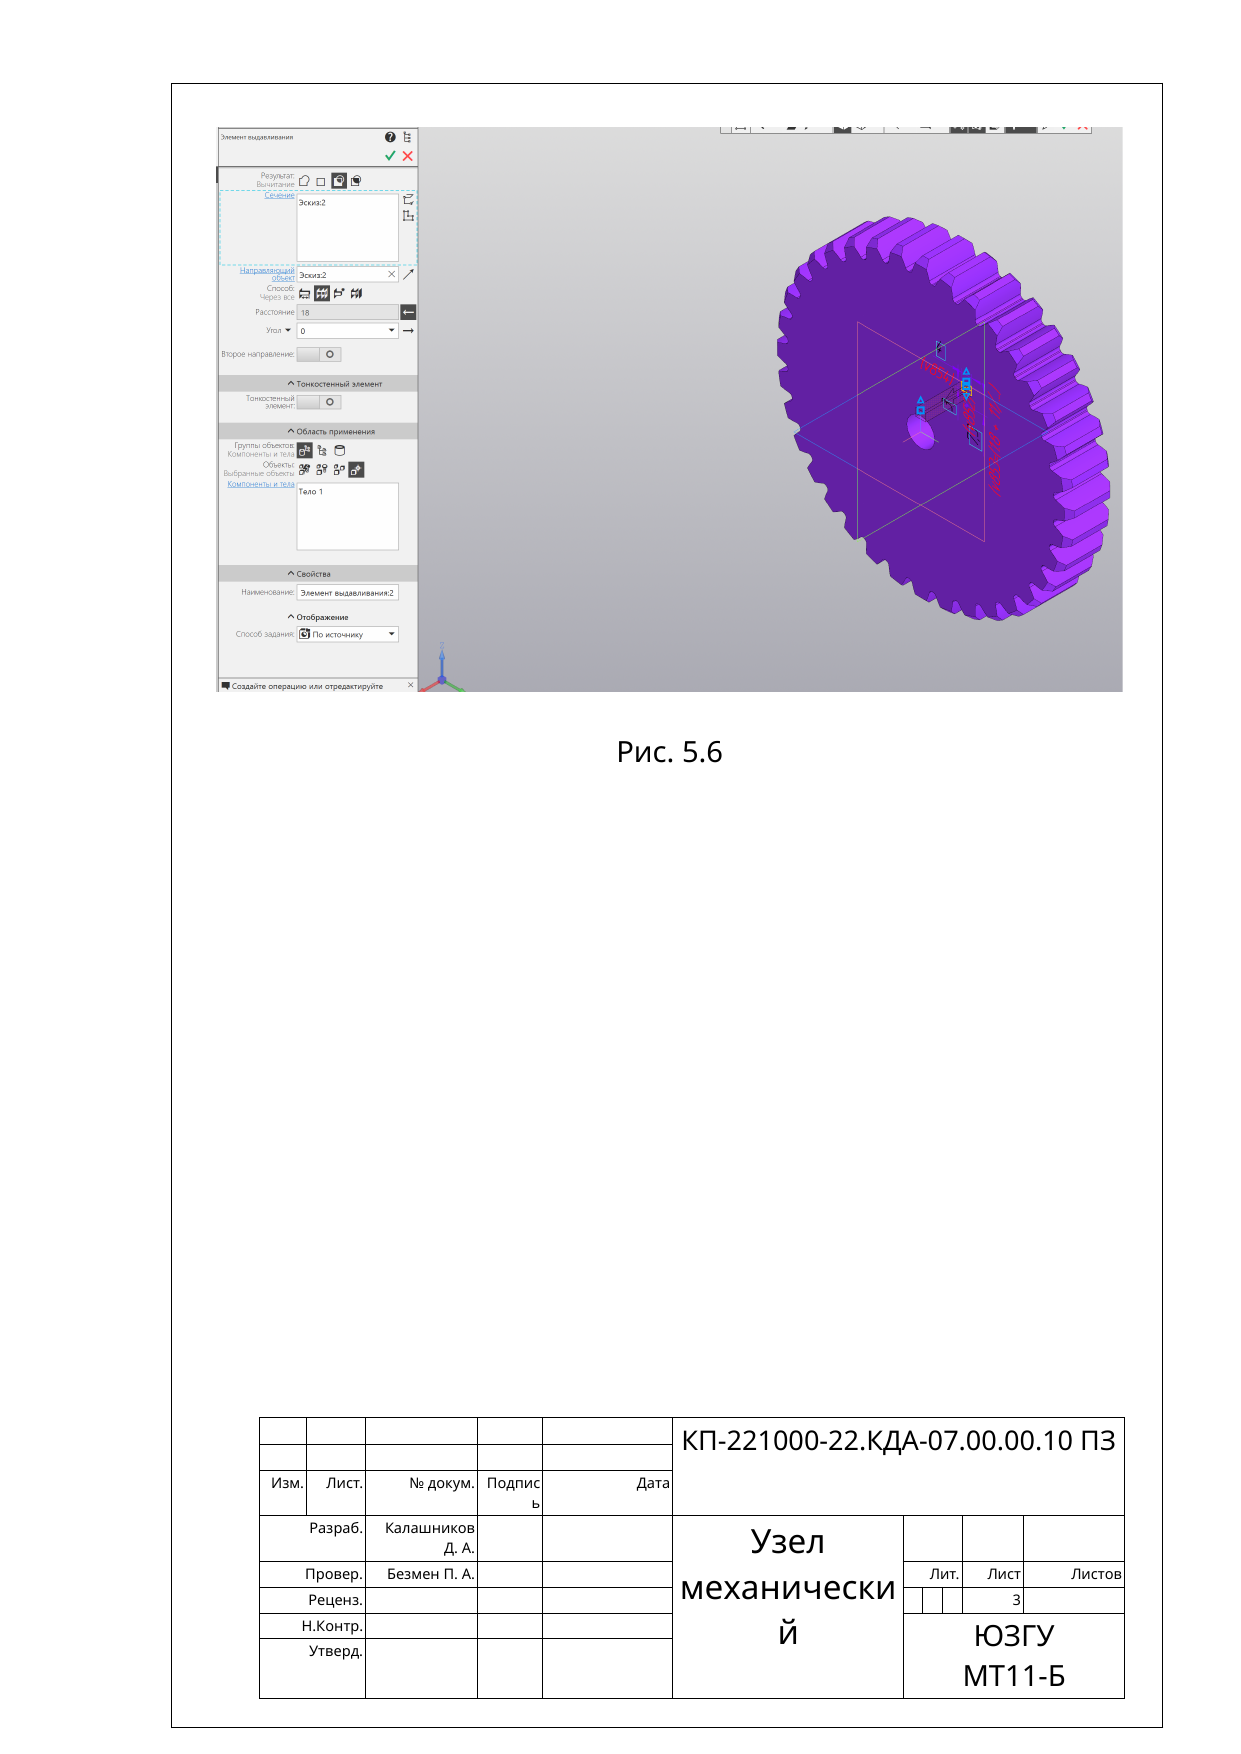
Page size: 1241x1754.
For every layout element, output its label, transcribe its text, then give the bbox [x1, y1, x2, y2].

text Рис. 5.6 [216, 732, 1123, 771]
picture [216, 127, 1123, 692]
